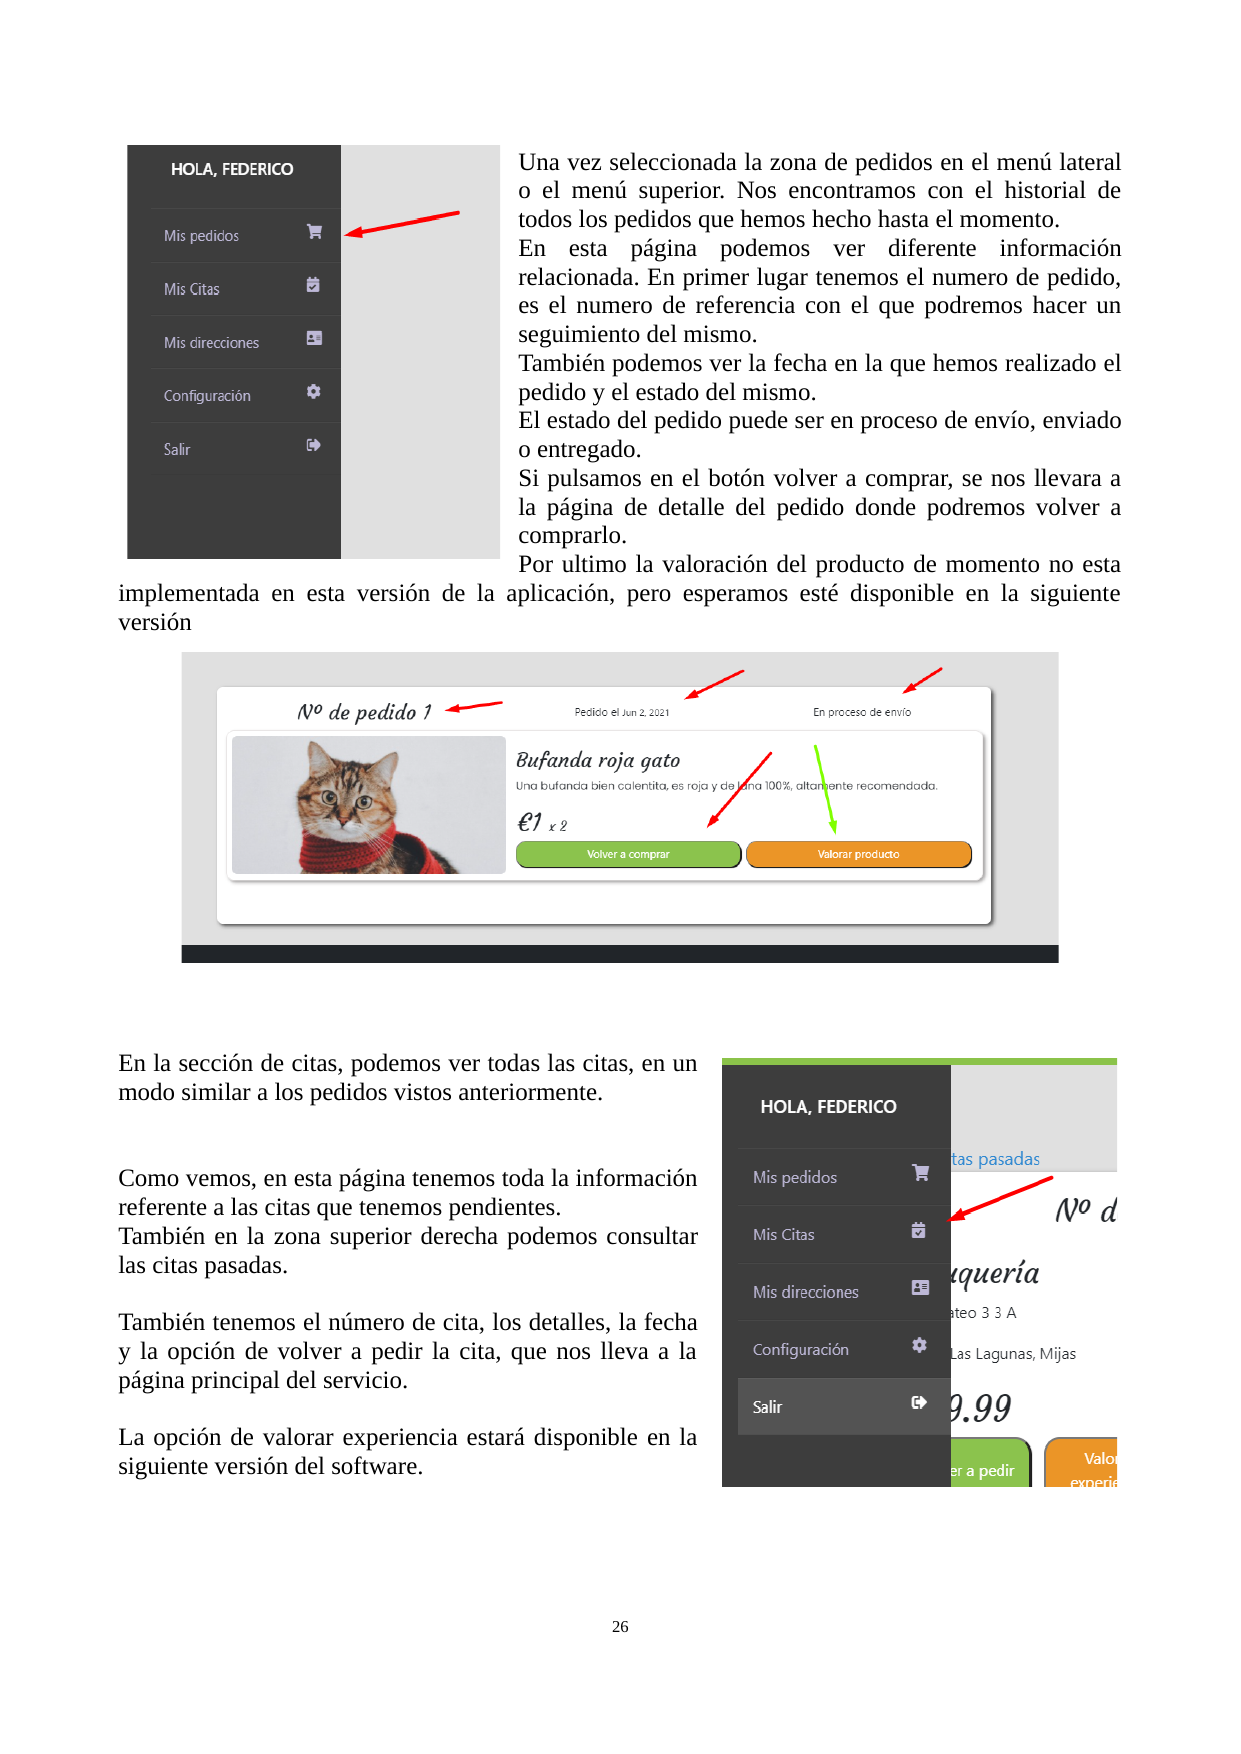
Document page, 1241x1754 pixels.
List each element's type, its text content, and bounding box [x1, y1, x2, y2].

picture [181, 652, 1059, 963]
text Por ultimo la valoración del producto de momento no esta implementada en esta versión de la aplicación, pero esperamos esté disponible en la siguiente versión [118, 549, 1122, 636]
text Una vez seleccionada la zona de pedidos en el menú lateral o el menú superior. Nos encontramos con el historial de todos los pedidos que hemos hecho hasta el momento. [501, 147, 1122, 233]
text Si pulsamos en el botón volver a comprar, se nos llevara a la página de detalle del pedido donde podremos volver a comprarlo. [501, 463, 1122, 549]
text La opción de valorar experiencia estará disponible en la siguiente versión del software. [118, 1422, 722, 1480]
text El estado del pedido puede ser en proceso de envío, enviado o entregado. [501, 406, 1122, 463]
text Como vemos, en esta página tenemos toda la información referente a las citas que tenemos pendientes. [118, 1163, 722, 1221]
picture [127, 145, 501, 559]
text También tenemos el número de cita, los detalles, la fecha y la opción de volver a pedir la cita, que nos lleva a la página principal del servicio. [118, 1307, 722, 1393]
text También podemos ver la fecha en la que hemos realizado el pedido y el estado del mismo. [501, 348, 1122, 406]
text También en la zona superior derecha podemos consultar las citas pasadas. [118, 1221, 722, 1278]
picture [722, 1058, 1118, 1487]
text En esta página podemos ver diferente información relacionada. En primer lugar tenemos el numero de pedido, es el numero de referencia con el que podremos hacer un seguimiento del mismo. [501, 233, 1122, 348]
text En la sección de citas, podemos ver todas las citas, en un modo similar a los pedidos vistos anteriormente. [118, 1048, 1122, 1106]
